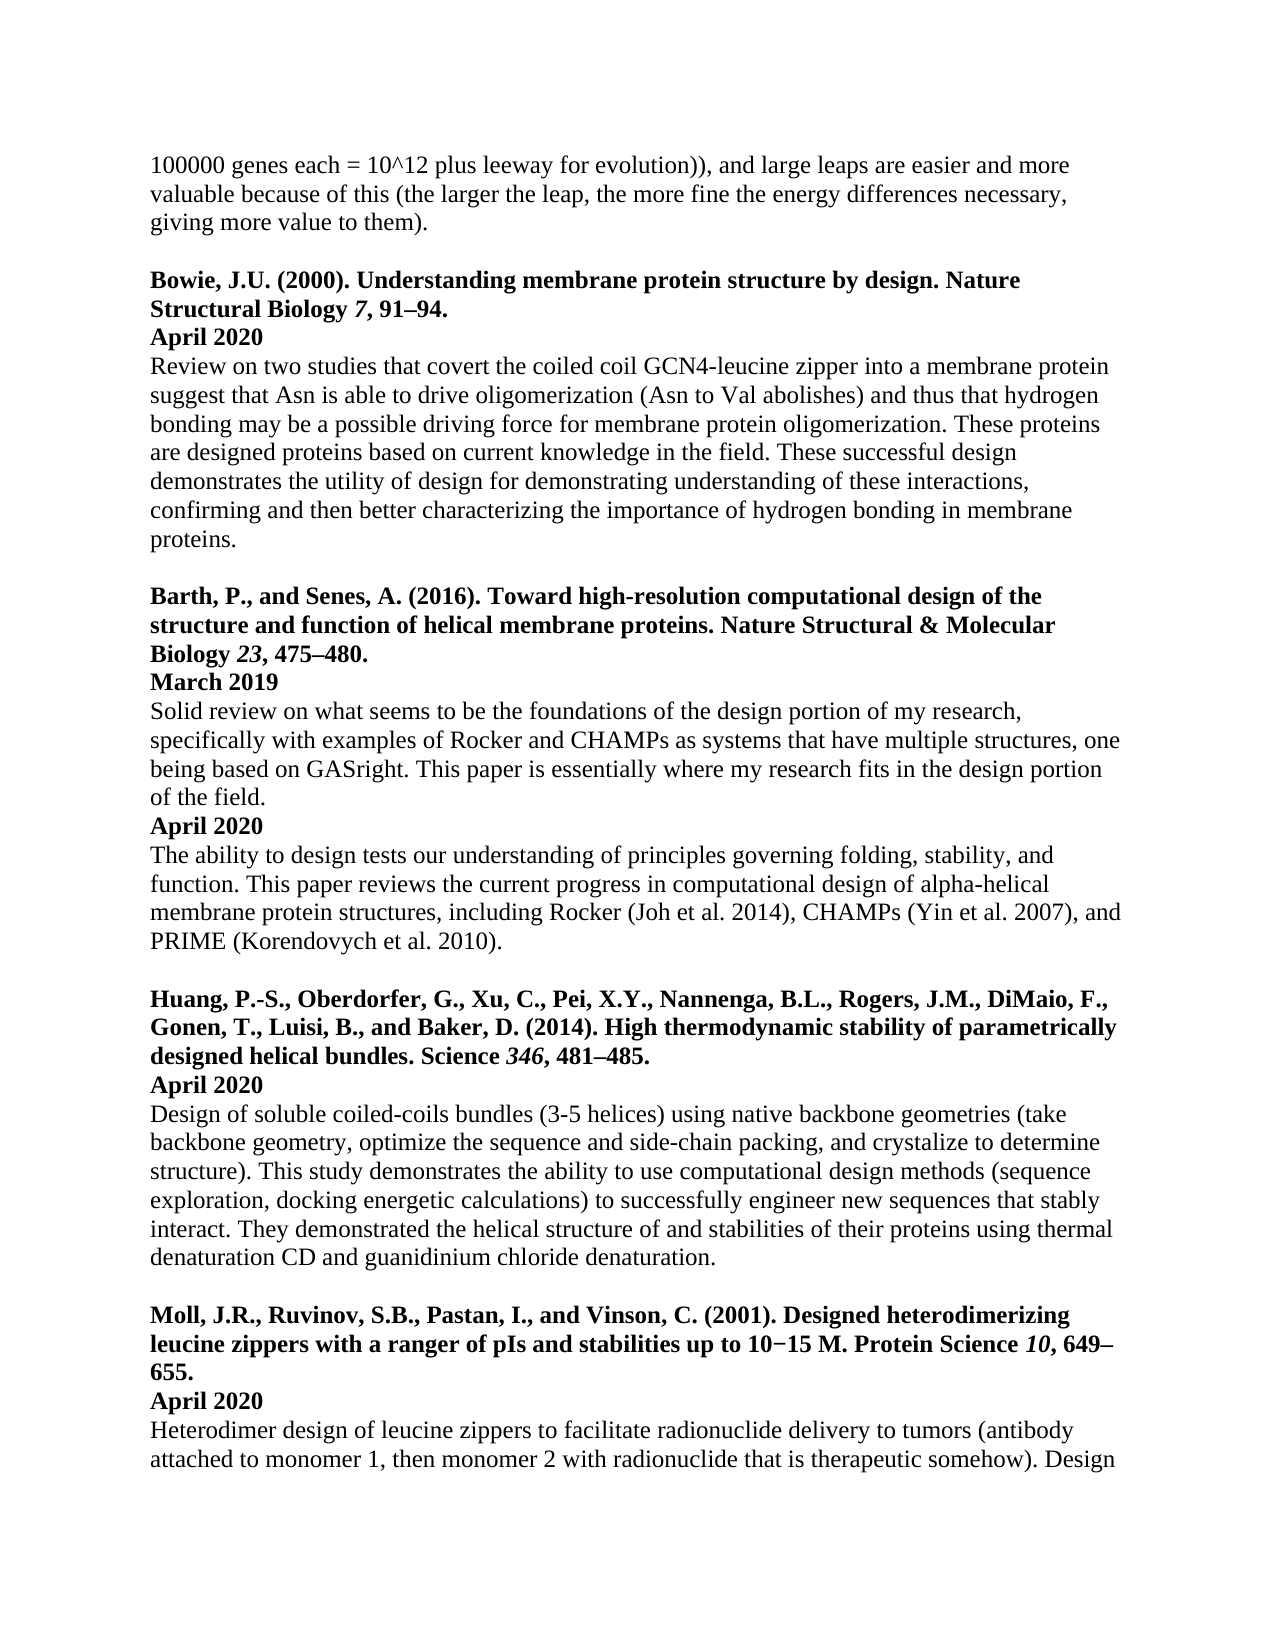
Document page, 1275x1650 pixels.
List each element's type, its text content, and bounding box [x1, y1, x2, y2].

text 100000 genes each = 10^12 plus leeway for evolution)), and large leaps are easier and more valuable because of this (the larger the leap, the more fine the energy differences necessary, giving more value to them). [150, 150, 1125, 236]
text April 2020 [150, 1386, 1125, 1415]
text Barth, P., and Senes, A. (2016). Toward high-resolution computational design of the structure and function of helical membrane proteins. Nature Structural & Molecular Biology 23, 475–480. [150, 581, 1125, 667]
text Bowie, J.U. (2000). Understanding membrane protein structure by design. Nature Structural Biology 7, 91–94. [150, 265, 1125, 322]
text Moll, J.R., Ruvinov, S.B., Pastan, I., and Vinson, C. (2001). Designed heterodimerizing leucine zippers with a ranger of pIs and stabilities up to 10−15 M. Protein Science 10, 649–655. [150, 1300, 1125, 1386]
text Design of soluble coiled-coils bundles (3-5 helices) using native backbone geometries (take backbone geometry, optimize the sequence and side-chain packing, and crystalize to determine structure). This study demonstrates the ability to use computational design methods (sequence exploration, docking energetic calculations) to successfully engineer new sequences that stably interact. They demonstrated the helical structure of and stabilities of their proteins using thermal denaturation CD and guanidinium chloride denaturation. [150, 1099, 1125, 1271]
text Huang, P.-S., Oberdorfer, G., Xu, C., Pei, X.Y., Nannenga, B.L., Rogers, J.M., DiMaio, F., Gonen, T., Luisi, B., and Baker, D. (2014). High thermodynamic stability of parametrically designed helical bundles. Science 346, 481–485. [150, 984, 1125, 1070]
text Solid review on what seems to be the foundations of the design portion of my research, specifically with examples of Rocker and CHAMPs as systems that have multiple structures, one being based on GASright. This paper is essentially where my research fits in the design portion of the field. [150, 696, 1125, 811]
text Review on two studies that covert the coiled coil GCN4-leucine zipper into a membrane protein suggest that Asn is able to drive oligomerization (Asn to Val abolishes) and thus that hydrogen bonding may be a possible driving force for membrane protein oligomerization. These proteins are designed proteins based on current knowledge in the field. These successful design demonstrates the utility of design for demonstrating understanding of these interactions, confirming and then better characterizing the importance of hydrogen bonding in membrane proteins. [150, 351, 1125, 552]
text March 2019 [150, 667, 1125, 696]
text Heterodimer design of leucine zippers to facilitate radionuclide delivery to tumors (antibody attached to monomer 1, then monomer 2 with radionuclide that is therapeutic somehow). Design [150, 1415, 1125, 1472]
text April 2020 [150, 1070, 1125, 1099]
text The ability to design tests our understanding of principles governing folding, stability, and function. This paper reviews the current progress in computational design of alpha-helical membrane protein structures, including Rocker (Joh et al. 2014), CHAMPs (Yin et al. 2007), and PRIME (Korendovych et al. 2010). [150, 840, 1125, 955]
text April 2020 [150, 811, 1125, 840]
text April 2020 [150, 322, 1125, 351]
